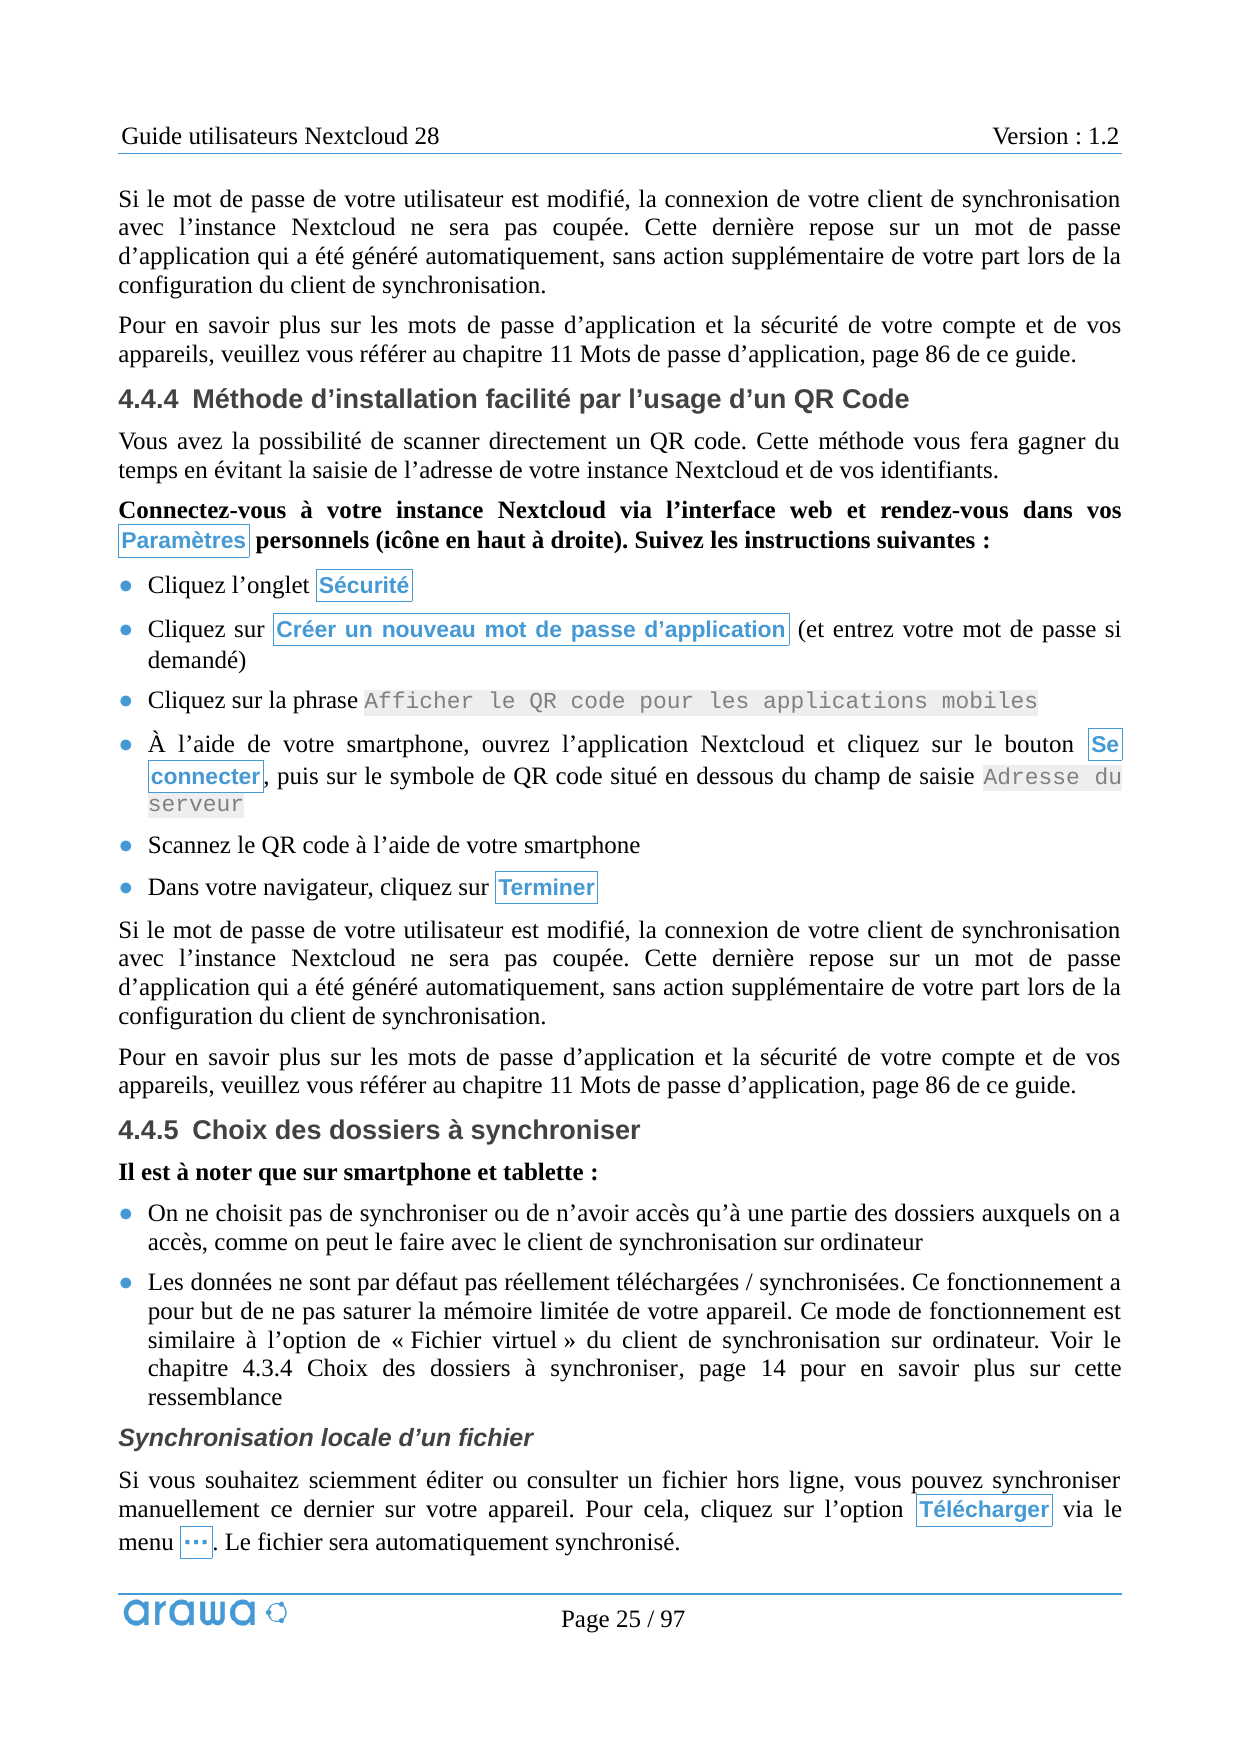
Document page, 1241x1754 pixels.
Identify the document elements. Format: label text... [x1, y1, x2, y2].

list [413, 568, 1122, 601]
list Terminer [496, 872, 597, 903]
list Cliquez sur la phrase Afficher le QR code pour les applications mobiles [118, 686, 1122, 716]
text Pour en savoir plus sur les mots de passe d’application et la sécurité de votre compte et de vos appareils, veuillez vous référer au chapitre 11 Mots de passe d’application, page 86 de ce guide. [118, 311, 1122, 368]
list [598, 871, 1122, 903]
text Si vous souhaitez sciemment éditer ou consulter un fichier hors ligne, vous pouvez synchroniser manuellement ce dernier sur votre appareil. Pour cela, cliquez sur l’option Télécharger via le menu ⋅⋅⋅. Le fichier sera automatiquement synchronisé. [118, 1465, 1122, 1558]
list Cliquez l’onglet Sécurité [118, 568, 412, 601]
text Pour en savoir plus sur les mots de passe d’application et la sécurité de votre compte et de vos appareils, veuillez vous référer au chapitre 11 Mots de passe d’application, page 86 de ce guide. [118, 1042, 1122, 1099]
text Si le mot de passe de votre utilisateur est modifié, la connexion de votre client de synchronisation avec l’instance Nextcloud ne sera pas coupée. Cette dernière repose sur un mot de passe d’application qui a été généré automatiquement, sans action supplémentaire de votre part lors de la configuration du client de synchronisation. [118, 184, 1122, 299]
list À l’aide de votre smartphone, ouvrez l’application Nextcloud et cliquez sur le bouton Se connecter, puis sur le symbole de QR code situé en dessous du champ de saisie Adresse du serveur [118, 728, 1122, 818]
text Vous avez la possibilité de scanner directement un QR code. Cette méthode vous fera gagner du temps en évitant la saisie de l’adresse de votre instance Nextcloud et de vos identifiants. [118, 426, 1122, 484]
text Il est à noter que sur smartphone et tablette : [118, 1157, 1122, 1186]
subtitle Choix des dossiers à synchroniser [118, 1114, 1122, 1145]
text Connectez-vous à votre instance Nextcloud via l’interface web et rendez-vous dans vos Paramètres personnels (icône en haut à droite). Suivez les instructions suivantes : [118, 496, 1122, 557]
text Si le mot de passe de votre utilisateur est modifié, la connexion de votre client de synchronisation avec l’instance Nextcloud ne sera pas coupée. Cette dernière repose sur un mot de passe d’application qui a été généré automatiquement, sans action supplémentaire de votre part lors de la configuration du client de synchronisation. [118, 915, 1122, 1030]
list On ne choisit pas de synchroniser ou de n’avoir accès qu’à une partie des dossiers auxquels on a accès, comme on peut le faire avec le client de synchronisation sur ordinateur [118, 1198, 1122, 1255]
list Les données ne sont par défaut pas réellement téléchargées / synchronisées. Ce fonctionnement a pour but de ne pas saturer la mémoire limitée de votre appareil. Ce mode de fonctionnement est similaire à l’option de « Fichier virtuel » du client de synchronisation sur ordinateur. Voir le chapitre 4.3.4 Choix des dossiers à synchroniser, page 14 pour en savoir plus sur cette ressemblance [118, 1267, 1122, 1411]
list Scannez le QR code à l’aide de votre smartphone [118, 830, 1122, 859]
list Cliquez sur Créer un nouveau mot de passe d’application (et entrez votre mot de passe si demandé) [118, 613, 1122, 674]
subtitle Méthode d’installation facilité par l’usage d’un QR Code [118, 383, 1122, 414]
picture [121, 1597, 290, 1628]
list Dans votre navigateur, cliquez sur [118, 871, 495, 903]
subtitle Synchronisation locale d’un fichier [118, 1423, 1122, 1452]
